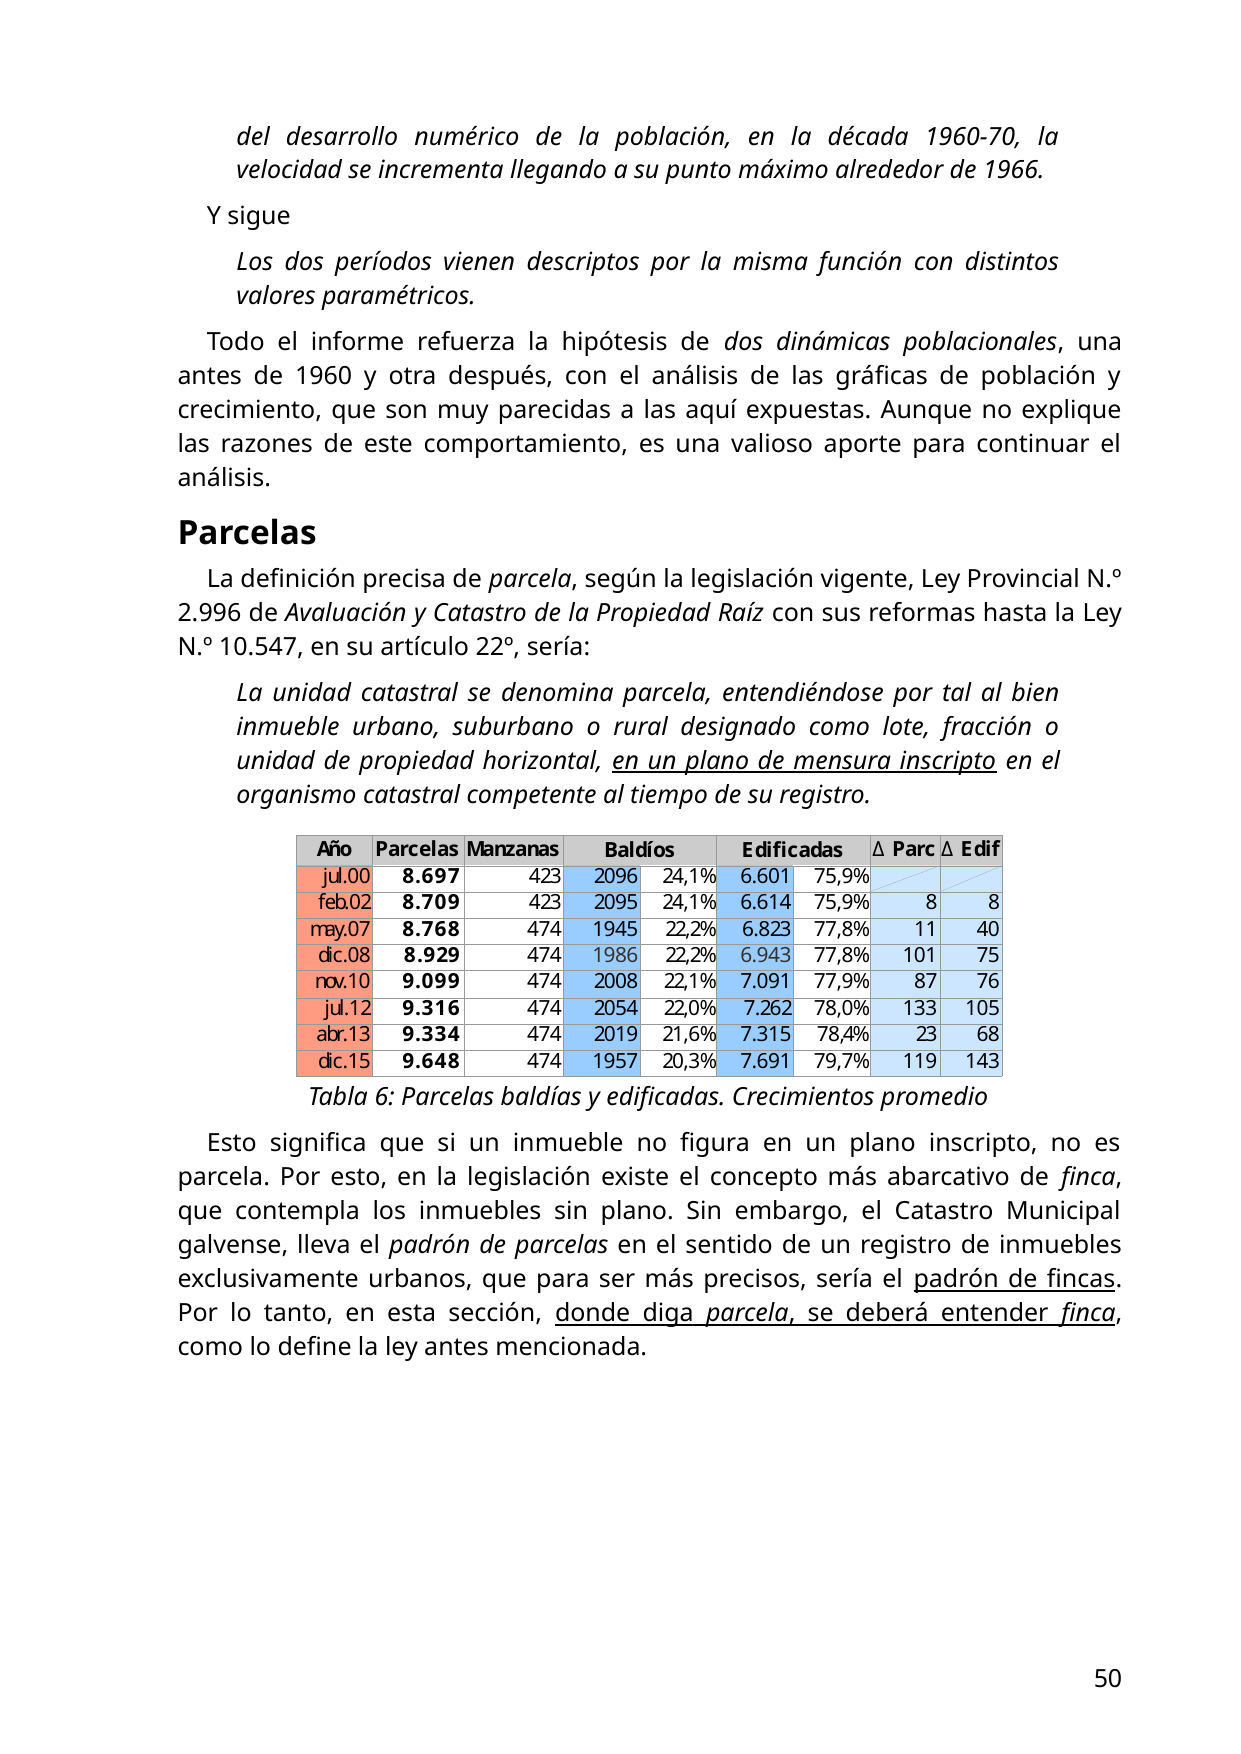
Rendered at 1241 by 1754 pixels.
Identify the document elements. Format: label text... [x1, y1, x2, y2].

text Tabla 6: Parcelas baldías y edificadas. Crecimientos promedio [296, 835, 1004, 1113]
text Y sigue [177, 198, 1122, 232]
text Los dos períodos vienen descriptos por la misma función con distintos valores paramétricos. [236, 244, 1063, 312]
text Todo el informe refuerza la hipótesis de dos dinámicas poblacionales, una antes de 1960 y otra después, con el análisis de las gráficas de población y crecimiento, que son muy parecidas a las aquí expuestas. Aunque no explique las razones de este comportamiento, es una valioso aporte para continuar el análisis. [177, 324, 1122, 494]
subtitle Parcelas [177, 509, 1122, 554]
text La unidad catastral se denomina parcela, entendiéndose por tal al bien inmueble urbano, suburbano o rural designado como lote, fracción o unidad de propiedad horizontal, en un plano de mensura inscripto en el organismo catastral competente al tiempo de su registro. [236, 674, 1063, 810]
text del desarrollo numérico de la población, en la década 1960-70, la velocidad se incrementa llegando a su punto máximo alrededor de 1966. [236, 118, 1063, 186]
text Esto significa que si un inmueble no figura en un plano inscripto, no es parcela. Por esto, en la legislación existe el concepto más abarcativo de finca, que contempla los inmuebles sin plano. Sin embargo, el Catastro Municipal galvense, lleva el padrón de parcelas en el sentido de un registro de inmuebles exclusivamente urbanos, que para ser más precisos, sería el padrón de fincas. Por lo tanto, en esta sección, donde diga parcela, se deberá entender finca, como lo define la ley antes mencionada. [177, 1125, 1122, 1363]
text La definición precisa de parcela, según la legislación vigente, Ley Provincial N.º 2.996 de Avaluación y Catastro de la Propiedad Raíz con sus reformas hasta la Ley N.º 10.547, en su artículo 22º, sería: [177, 560, 1122, 662]
